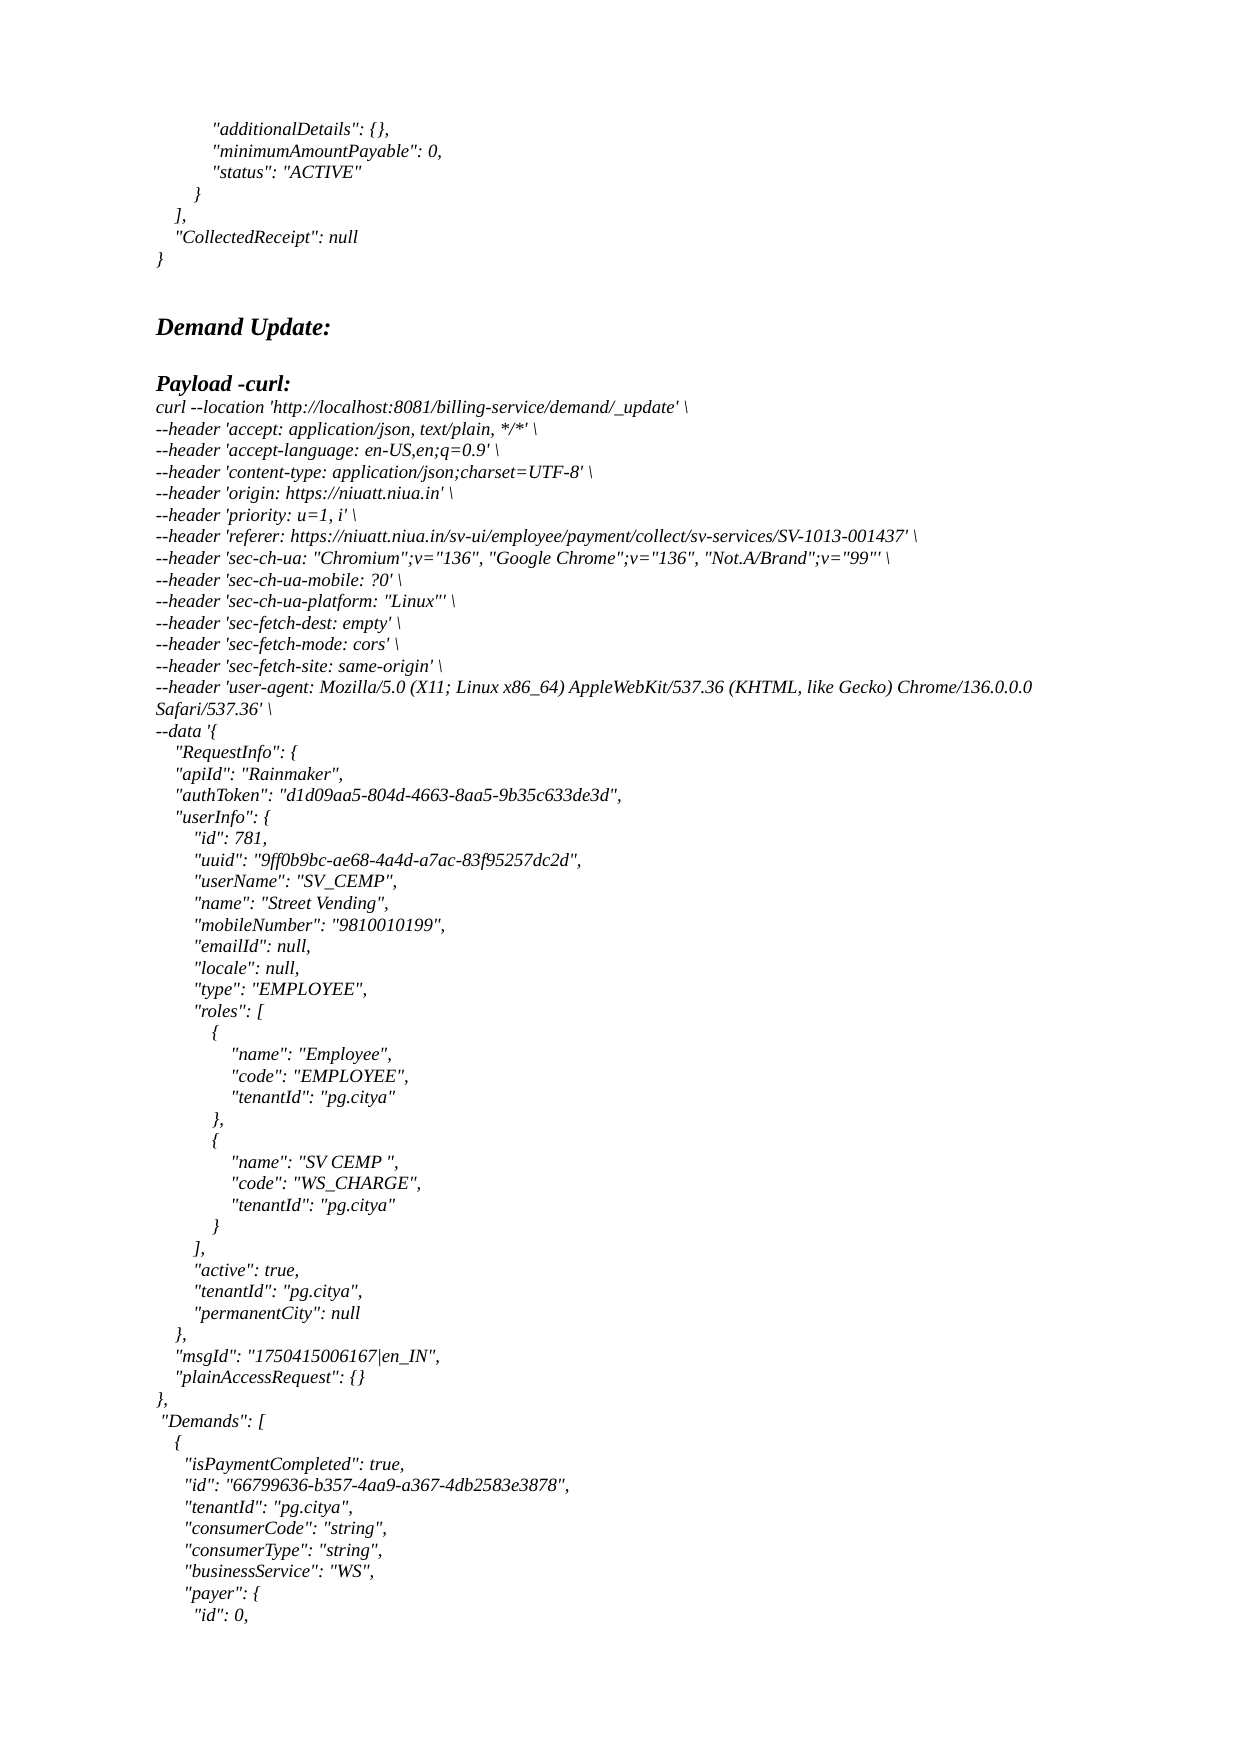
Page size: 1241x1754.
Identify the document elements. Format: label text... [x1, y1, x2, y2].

text { [156, 1431, 1122, 1453]
text "consumerCode": "string", [156, 1517, 1122, 1539]
text ], [156, 204, 1122, 226]
text --header 'referer: https://niuatt.niua.in/sv-ui/employee/payment/collect/sv-services/SV-1013-001437' \ [156, 525, 1122, 547]
text "permanentCity": null [156, 1302, 1122, 1323]
text --header 'user-agent: Mozilla/5.0 (X11; Linux x86_64) AppleWebKit/537.36 (KHTML, like Gecko) Chrome/136.0.0.0 Safari/537.36' \ [156, 676, 1122, 719]
text Demand Update: [156, 312, 1122, 341]
text "minimumAmountPayable": 0, [156, 140, 1122, 161]
text "additionalDetails": {}, [156, 118, 1122, 140]
text "tenantId": "pg.citya", [156, 1280, 1122, 1302]
text } [156, 1215, 1122, 1237]
text "id": "66799636-b357-4aa9-a367-4db2583e3878", [156, 1474, 1122, 1496]
text "payer": { [156, 1582, 1122, 1603]
text "msgId": "1750415006167|en_IN", [156, 1345, 1122, 1366]
text --header 'sec-fetch-site: same-origin' \ [156, 655, 1122, 676]
text "locale": null, [156, 957, 1122, 978]
text "code": "EMPLOYEE", [156, 1064, 1122, 1086]
text --header 'priority: u=1, i' \ [156, 504, 1122, 525]
text "tenantId": "pg.citya" [156, 1194, 1122, 1215]
text { [156, 1021, 1122, 1043]
text "type": "EMPLOYEE", [156, 978, 1122, 1000]
text }, [156, 1108, 1122, 1129]
text --data '{ [156, 719, 1122, 741]
text "name": "Street Vending", [156, 892, 1122, 913]
text "name": "SV CEMP ", [156, 1151, 1122, 1172]
text "code": "WS_CHARGE", [156, 1172, 1122, 1194]
text "mobileNumber": "9810010199", [156, 913, 1122, 935]
text "emailId": null, [156, 935, 1122, 957]
text "id": 781, [156, 827, 1122, 849]
text "roles": [ [156, 1000, 1122, 1021]
text "status": "ACTIVE" [156, 161, 1122, 183]
text "isPaymentCompleted": true, [156, 1453, 1122, 1474]
text "id": 0, [156, 1603, 1122, 1625]
text "uuid": "9ff0b9bc-ae68-4a4d-a7ac-83f95257dc2d", [156, 849, 1122, 870]
text "active": true, [156, 1258, 1122, 1280]
text --header 'content-type: application/json;charset=UTF-8' \ [156, 461, 1122, 482]
text }, [156, 1388, 1122, 1409]
text --header 'origin: https://niuatt.niua.in' \ [156, 482, 1122, 504]
text "name": "Employee", [156, 1043, 1122, 1064]
text } [156, 247, 1122, 269]
text "userName": "SV_CEMP", [156, 870, 1122, 892]
text "RequestInfo": { [156, 741, 1122, 763]
text "authToken": "d1d09aa5-804d-4663-8aa5-9b35c633de3d", [156, 784, 1122, 806]
text "businessService": "WS", [156, 1560, 1122, 1582]
text { [156, 1129, 1122, 1151]
text --header 'sec-ch-ua-mobile: ?0' \ [156, 568, 1122, 590]
text "Demands": [ [156, 1409, 1122, 1431]
text curl --location 'http://localhost:8081/billing-service/demand/_update' \ [156, 396, 1122, 418]
text "userInfo": { [156, 806, 1122, 827]
text --header 'accept-language: en-US,en;q=0.9' \ [156, 439, 1122, 461]
text Payload -curl: [156, 370, 1122, 396]
text } [156, 183, 1122, 204]
text --header 'sec-ch-ua-platform: "Linux"' \ [156, 590, 1122, 612]
text "CollectedReceipt": null [156, 226, 1122, 247]
text "tenantId": "pg.citya", [156, 1496, 1122, 1517]
text "plainAccessRequest": {} [156, 1366, 1122, 1388]
text --header 'sec-ch-ua: "Chromium";v="136", "Google Chrome";v="136", "Not.A/Brand";v="99"' \ [156, 547, 1122, 568]
text }, [156, 1323, 1122, 1345]
text "apiId": "Rainmaker", [156, 763, 1122, 784]
text --header 'accept: application/json, text/plain, */*' \ [156, 418, 1122, 439]
text --header 'sec-fetch-dest: empty' \ [156, 612, 1122, 633]
text ], [156, 1237, 1122, 1258]
text "consumerType": "string", [156, 1539, 1122, 1560]
text "tenantId": "pg.citya" [156, 1086, 1122, 1108]
text --header 'sec-fetch-mode: cors' \ [156, 633, 1122, 655]
